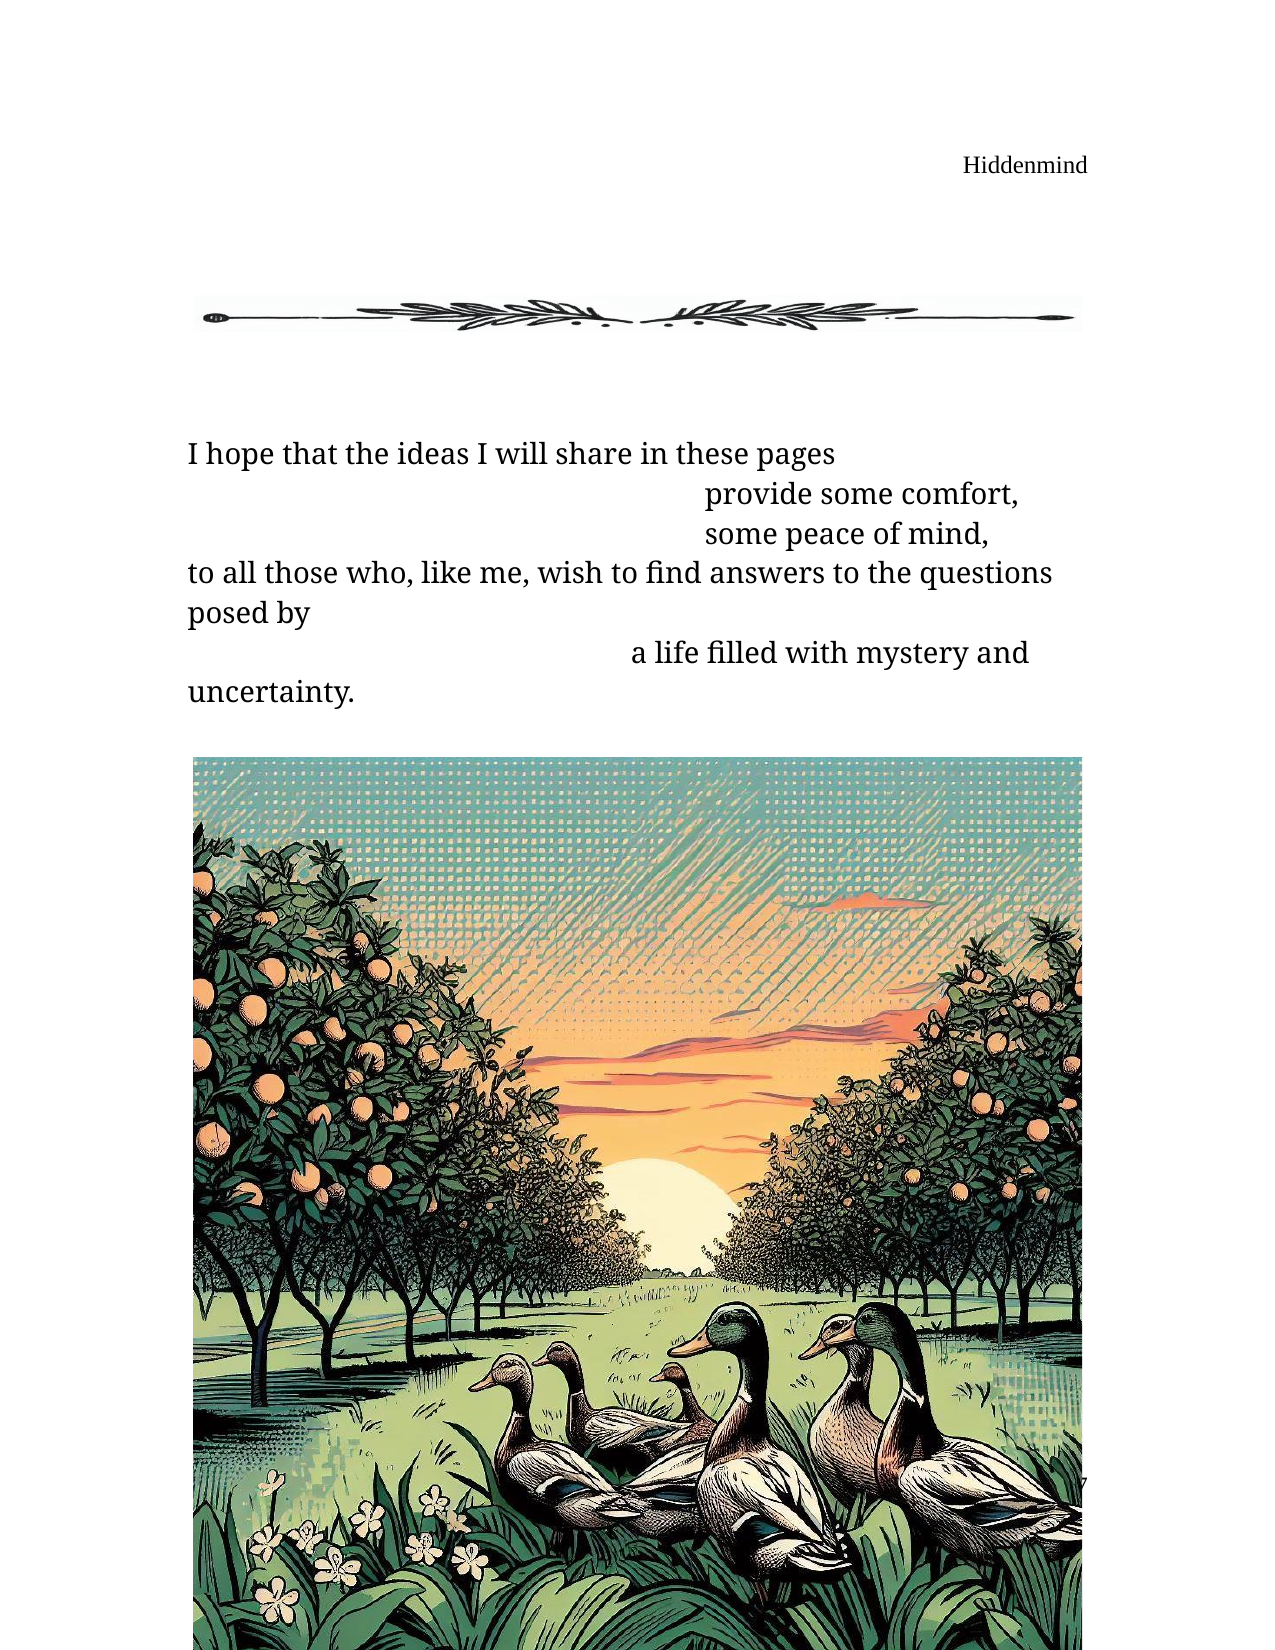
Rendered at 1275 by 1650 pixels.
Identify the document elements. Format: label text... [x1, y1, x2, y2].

picture [193, 757, 1083, 1650]
text I hope that the ideas I will share in these pages [187, 433, 1087, 473]
text some peace of mind, [187, 513, 1087, 553]
picture [193, 295, 1083, 332]
text provide some comfort, [187, 473, 1087, 513]
text to all those who, like me, wish to find answers to the questions posed by [187, 553, 1087, 632]
text a life filled with mystery and uncertainty. [187, 632, 1087, 711]
